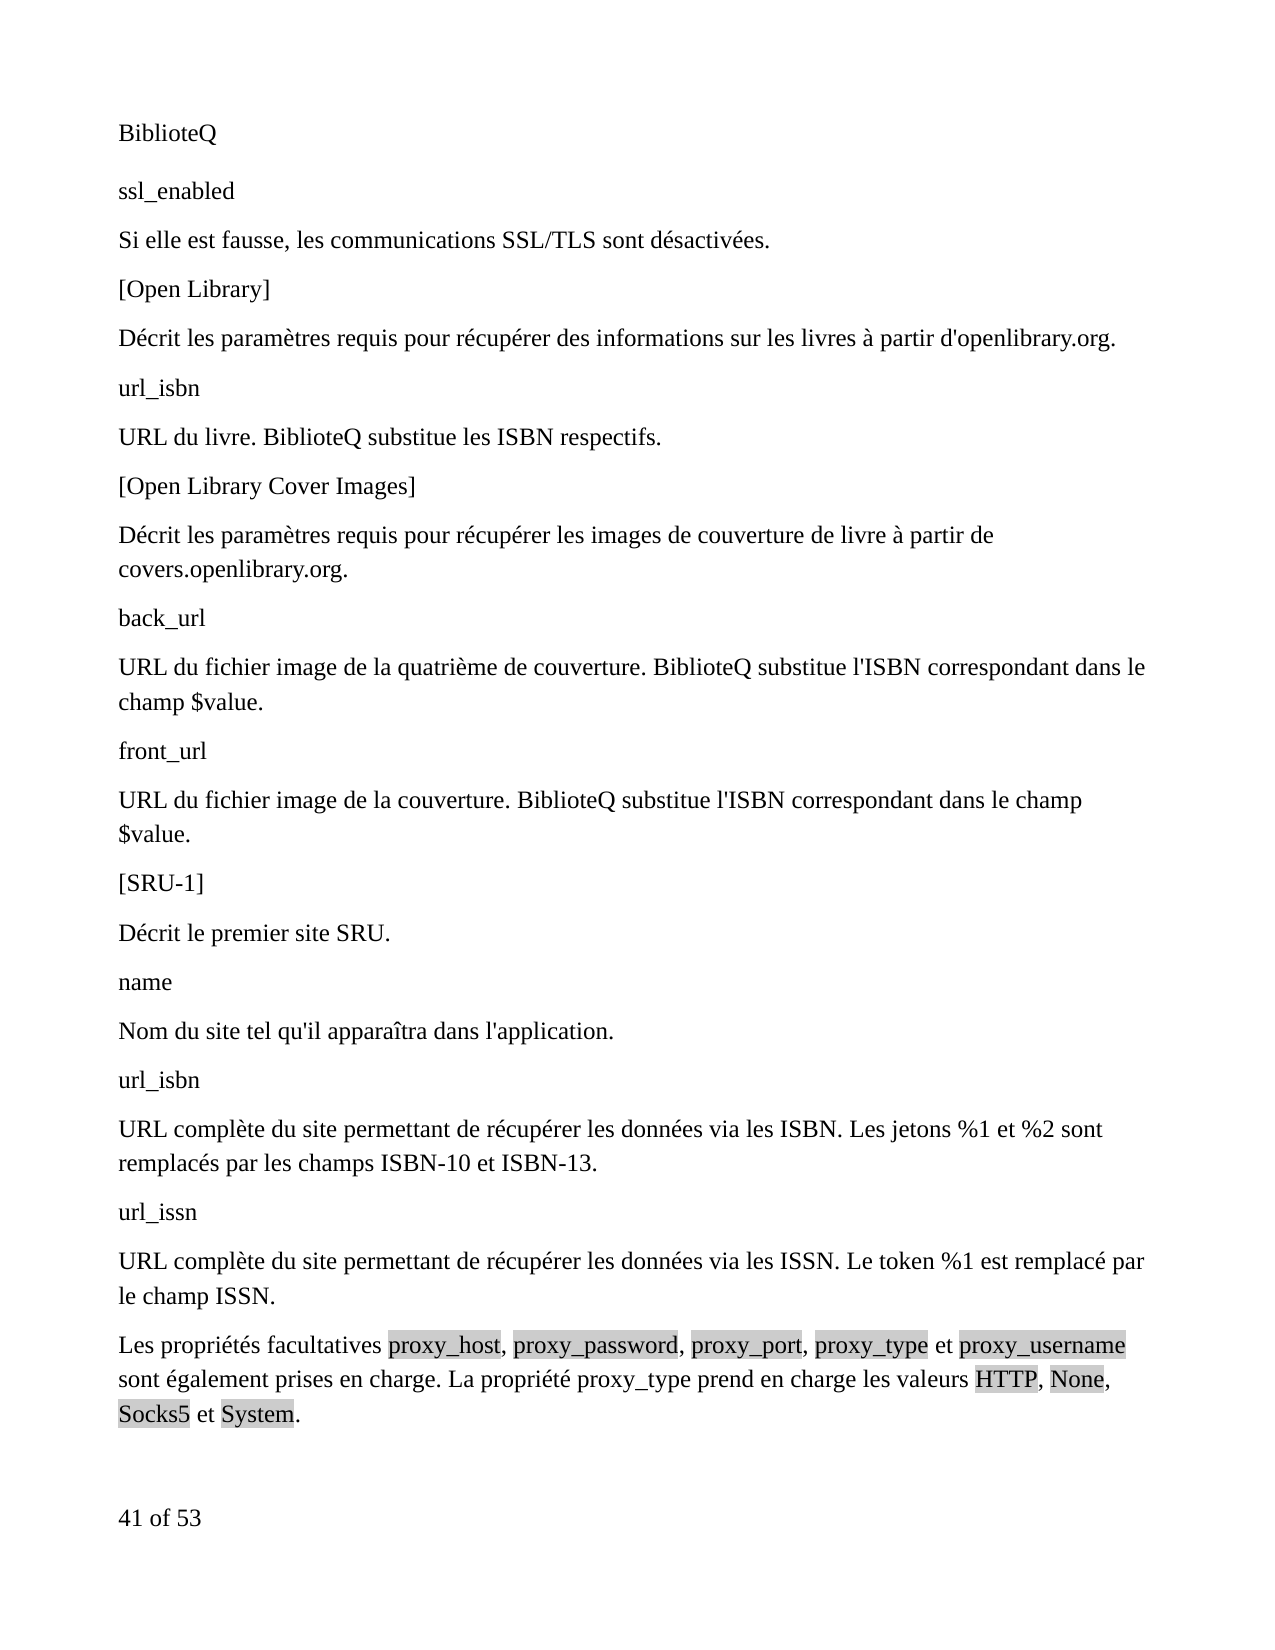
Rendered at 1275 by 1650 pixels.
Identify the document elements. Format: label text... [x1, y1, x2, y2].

text URL du fichier image de la couverture. BiblioteQ substitue l'ISBN correspondant dans le champ $value. [118, 785, 1157, 848]
text ssl_enabled [118, 176, 1157, 205]
text url_issn [118, 1197, 1157, 1226]
text url_isbn [118, 1065, 1157, 1093]
text front_url [118, 736, 1157, 765]
text [Open Library Cover Images] [118, 471, 1157, 499]
text URL complète du site permettant de récupérer les données via les ISSN. Le token %1 est remplacé par le champ ISSN. [118, 1246, 1157, 1310]
text Si elle est fausse, les communications SSL/TLS sont désactivées. [118, 225, 1157, 254]
text URL du livre. BiblioteQ substitue les ISBN respectifs. [118, 422, 1157, 450]
text name [118, 967, 1157, 995]
text back_url [118, 603, 1157, 632]
text Les propriétés facultatives proxy_host, proxy_password, proxy_port, proxy_type et proxy_username sont également prises en charge. La propriété proxy_type prend en charge les valeurs HTTP, None, Socks5 et System. [118, 1330, 1157, 1428]
text URL complète du site permettant de récupérer les données via les ISBN. Les jetons %1 et %2 sont remplacés par les champs ISBN-10 et ISBN-13. [118, 1114, 1157, 1177]
text [Open Library] [118, 274, 1157, 303]
text [SRU-1] [118, 868, 1157, 897]
text Décrit les paramètres requis pour récupérer des informations sur les livres à partir d'openlibrary.org. [118, 323, 1157, 352]
text url_isbn [118, 373, 1157, 401]
text URL du fichier image de la quatrième de couverture. BiblioteQ substitue l'ISBN correspondant dans le champ $value. [118, 652, 1157, 716]
text Nom du site tel qu'il apparaîtra dans l'application. [118, 1016, 1157, 1044]
text Décrit le premier site SRU. [118, 918, 1157, 946]
text Décrit les paramètres requis pour récupérer les images de couverture de livre à partir de covers.openlibrary.org. [118, 520, 1157, 583]
